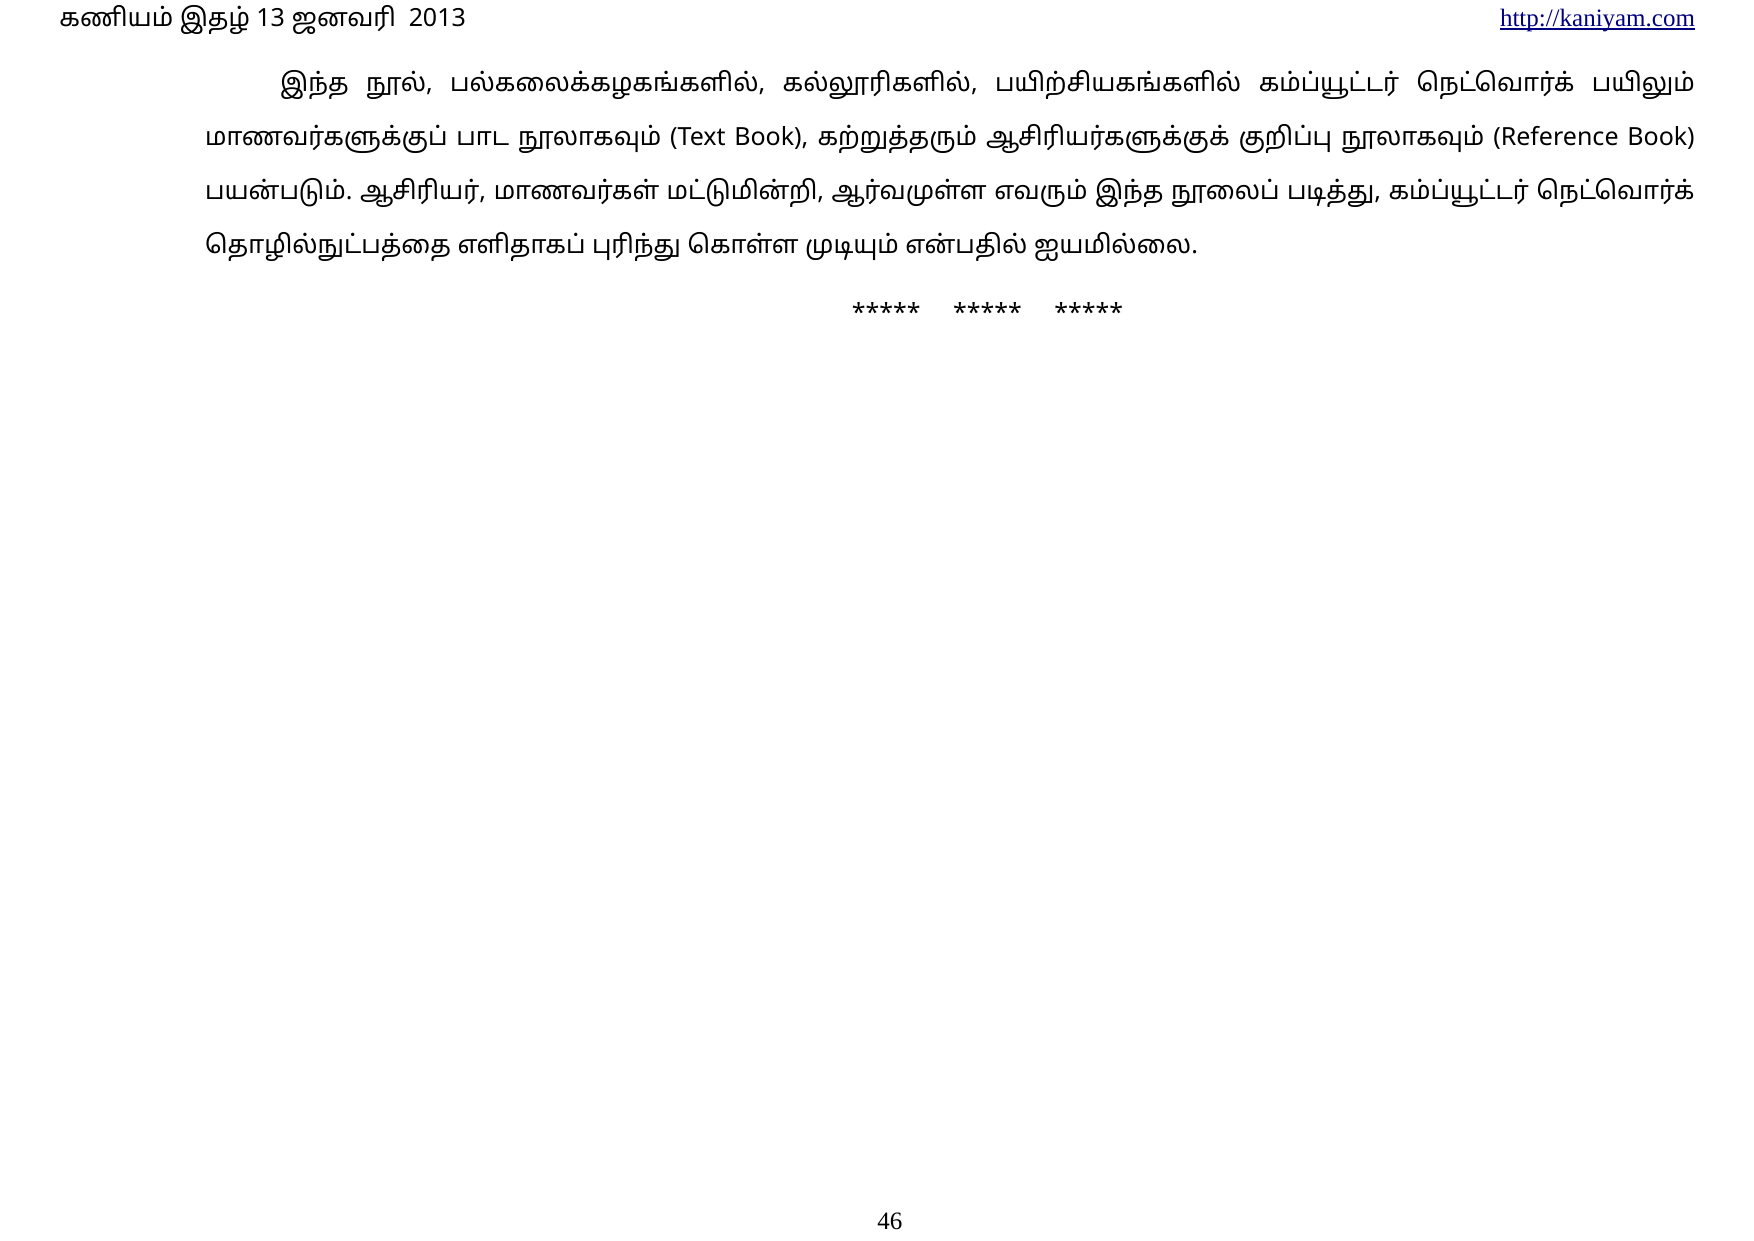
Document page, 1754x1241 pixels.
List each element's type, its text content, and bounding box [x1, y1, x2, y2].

text இந்த நூல், பல்கலைக்கழகங்களில், கல்லூரிகளில், பயிற்சியகங்களில் கம்ப்யூட்டர் நெட்வொர்க் பயிலும் மாணவர்களுக்குப் பாட நூலாகவும் (Text Book), கற்றுத்தரும் ஆசிரியர்களுக்குக் குறிப்பு நூலாகவும் (Reference Book) பயன்படும். ஆசிரியர், மாணவர்கள் மட்டுமின்றி, ஆர்வமுள்ள எவரும் இந்த நூலைப் படித்து, கம்ப்யூட்டர் நெட்வொர்க் தொழில்நுட்பத்தை எளிதாகப் புரிந்து கொள்ள முடியும் என்பதில் ஐயமில்லை. [205, 64, 1695, 263]
text ***** ***** ***** [205, 294, 1695, 328]
